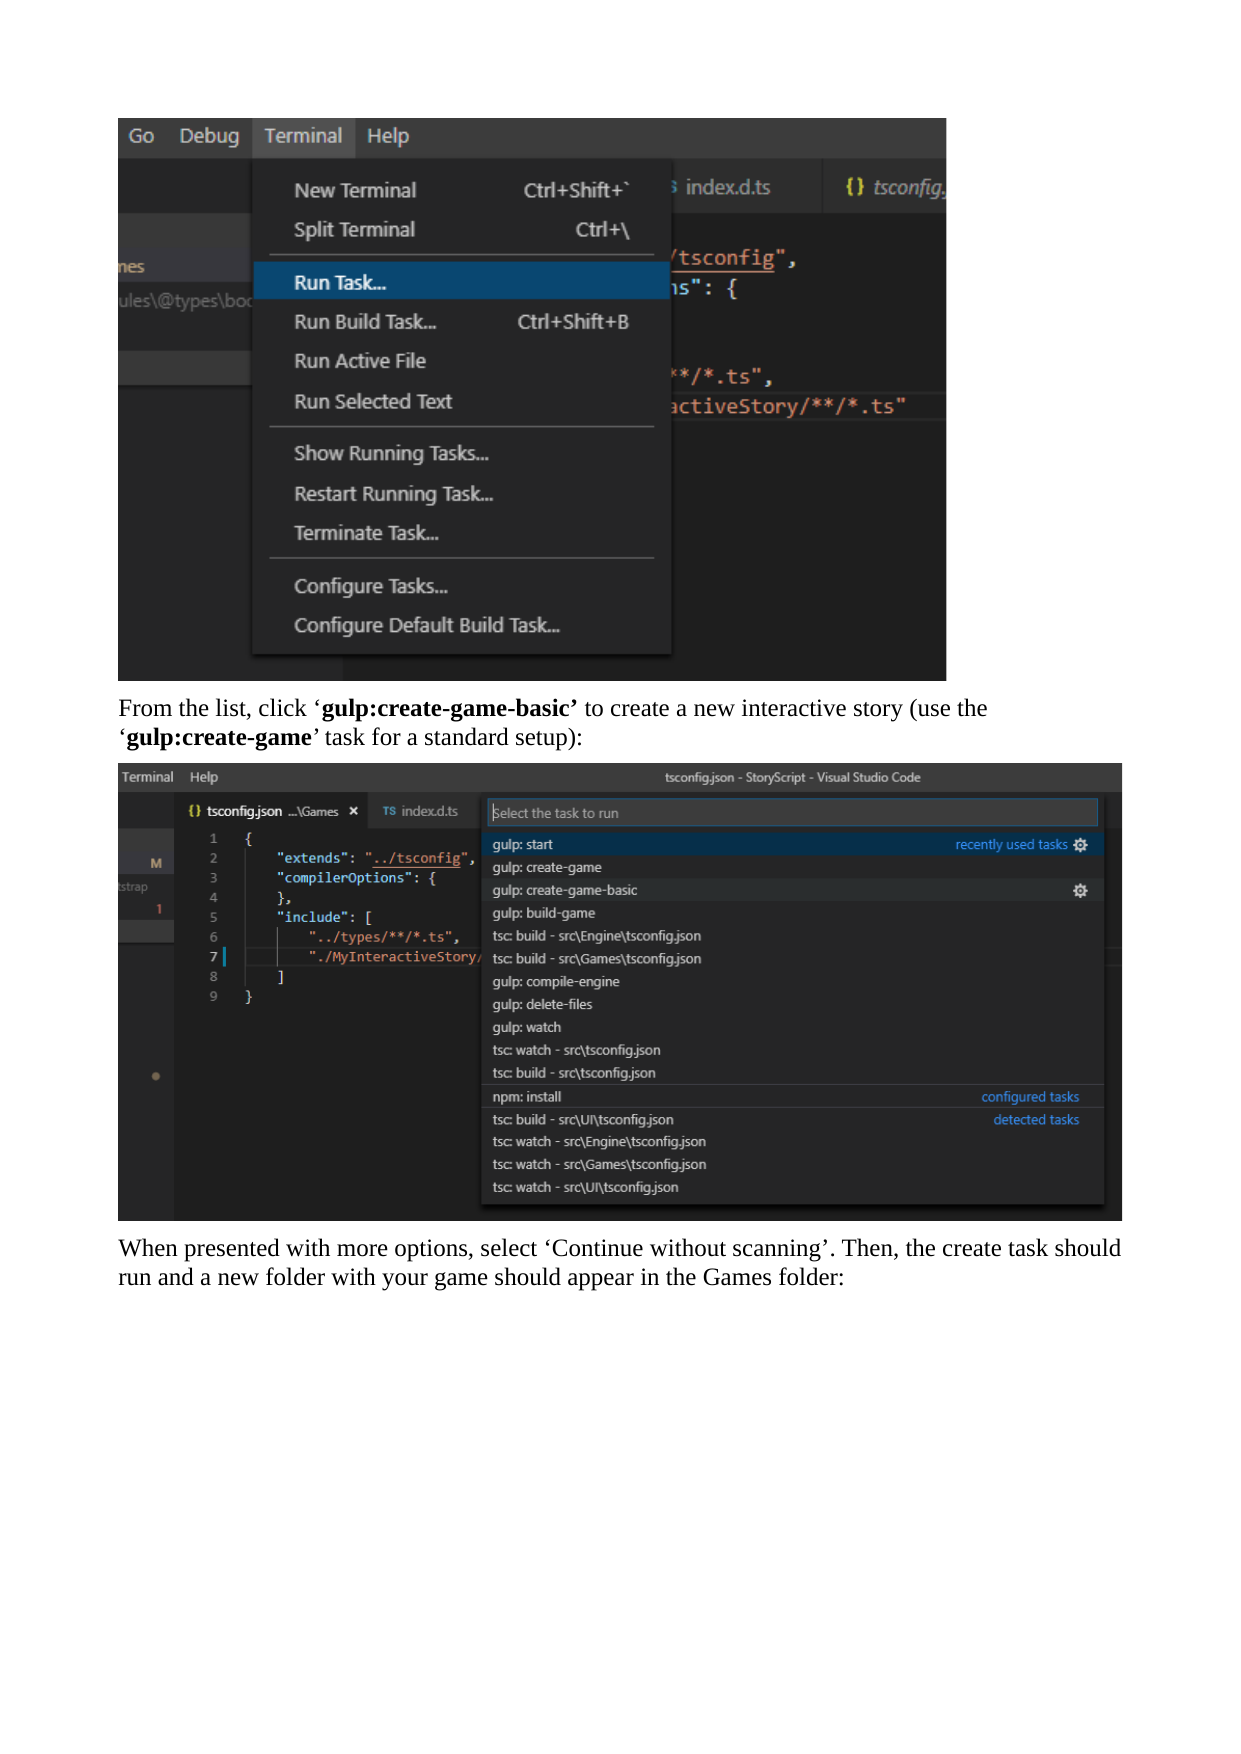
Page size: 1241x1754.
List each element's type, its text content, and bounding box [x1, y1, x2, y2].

text When presented with more options, select ‘Continue without scanning’. Then, the create task should run and a new folder with your game should appear in the Games folder: [118, 1233, 1122, 1291]
text From the list, click ‘gulp:create-game-basic’ to create a new interactive story (use the ‘gulp:create-game’ task for a standard setup): [118, 693, 1122, 751]
